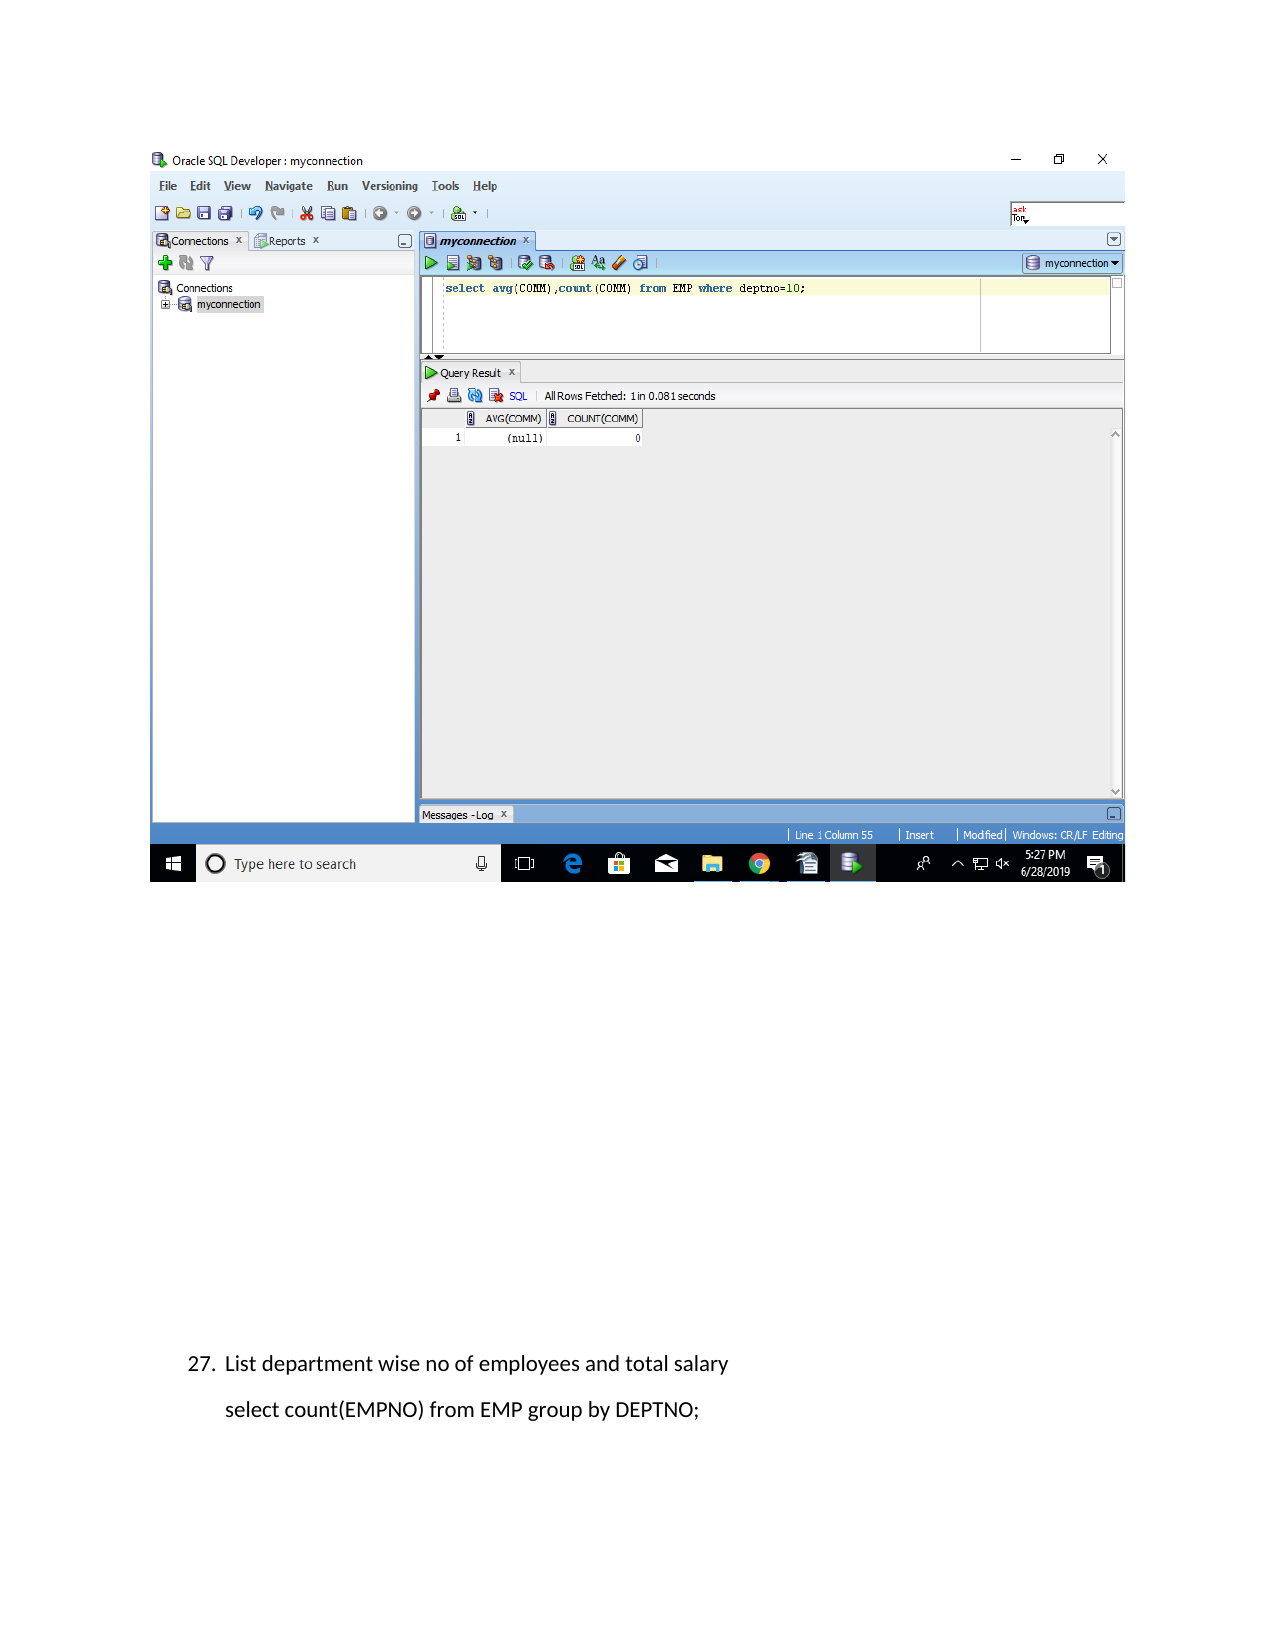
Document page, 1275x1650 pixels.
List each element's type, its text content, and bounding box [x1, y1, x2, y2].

picture [150, 150, 1125, 882]
list select count(EMPNO) from EMP group by DEPTNO; [187, 1395, 1125, 1423]
list List department wise no of employees and total salary [187, 1349, 1125, 1377]
